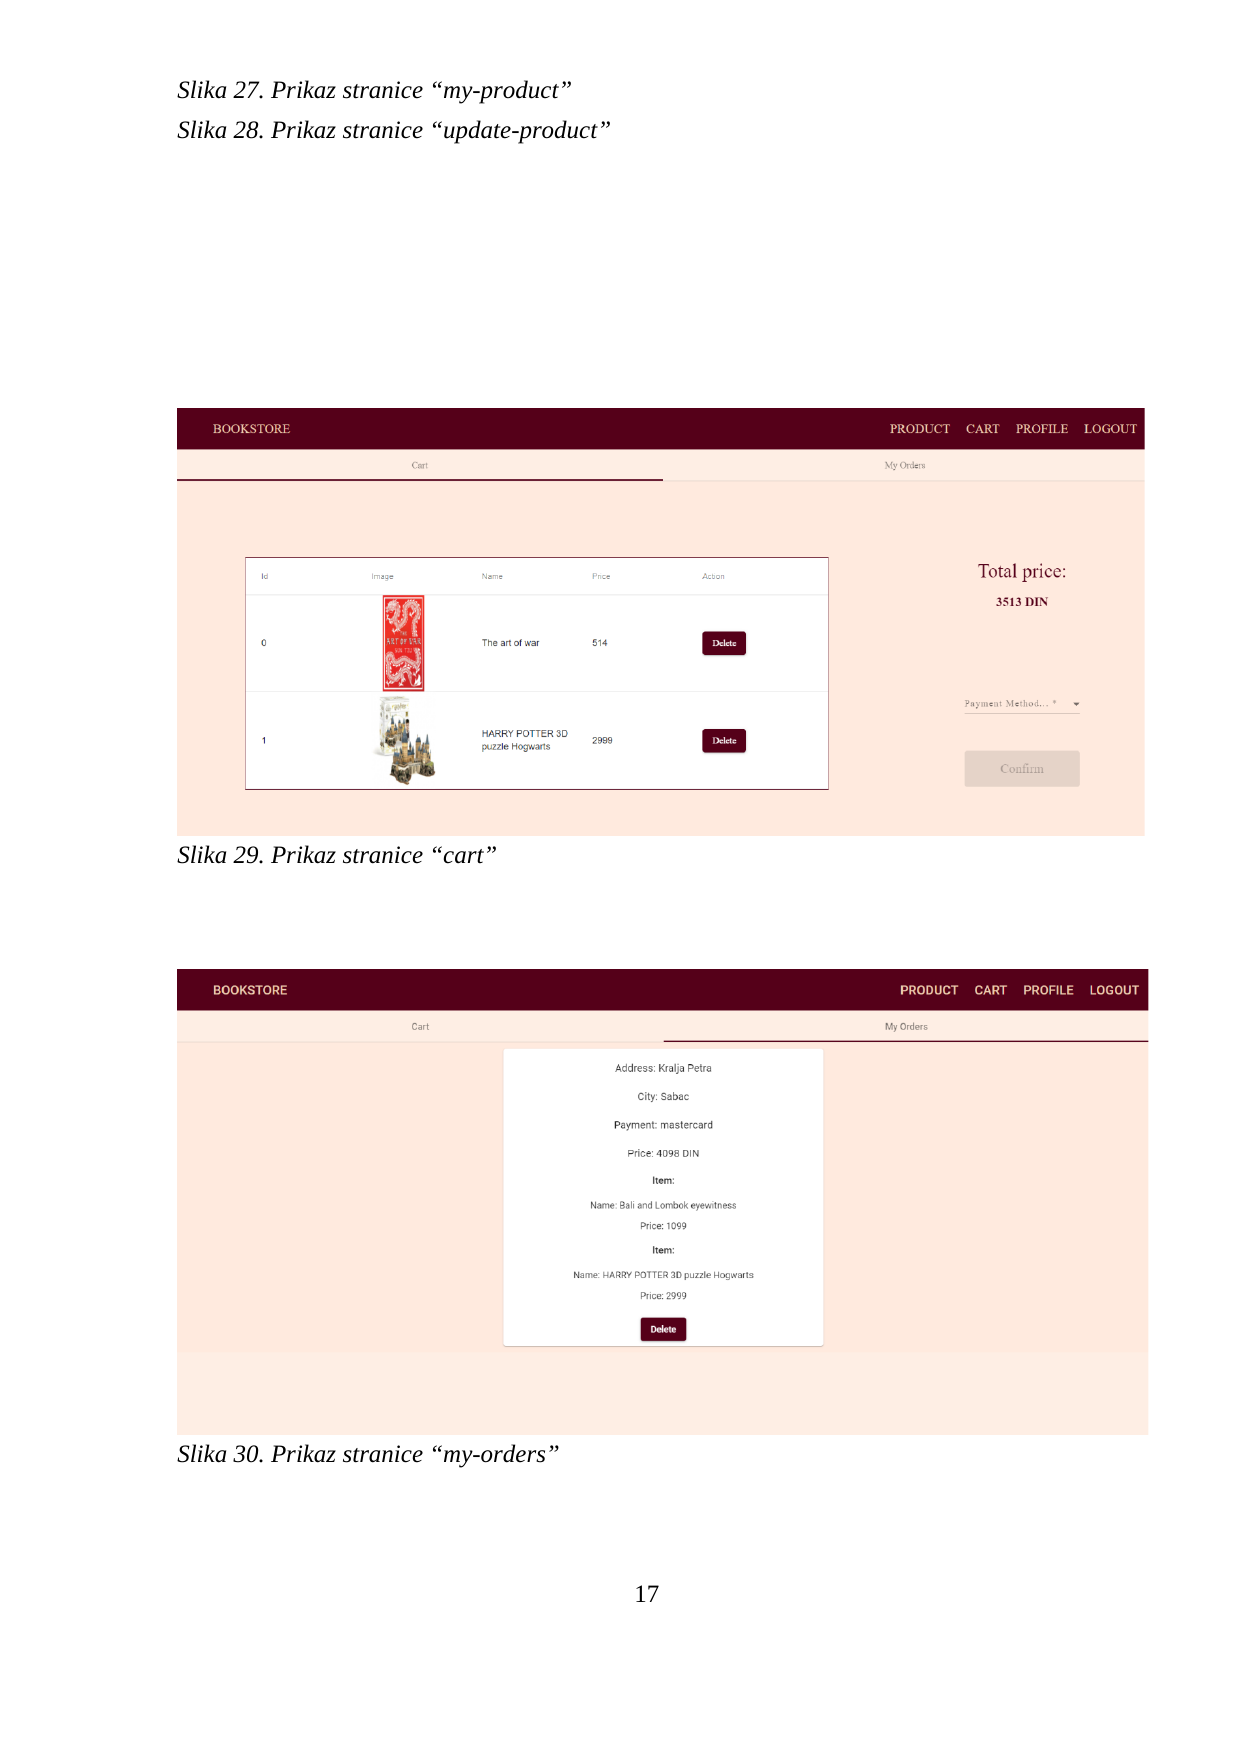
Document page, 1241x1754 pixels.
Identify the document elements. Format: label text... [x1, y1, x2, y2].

text Slika 27. Prikaz stranice “my-product” [177, 75, 1118, 104]
text Slika 29. Prikaz stranice “cart” [177, 840, 1123, 869]
text Slika 30. Prikaz stranice “my-orders” [177, 1439, 1123, 1467]
text Slika 28. Prikaz stranice “update-product” [177, 116, 1118, 144]
